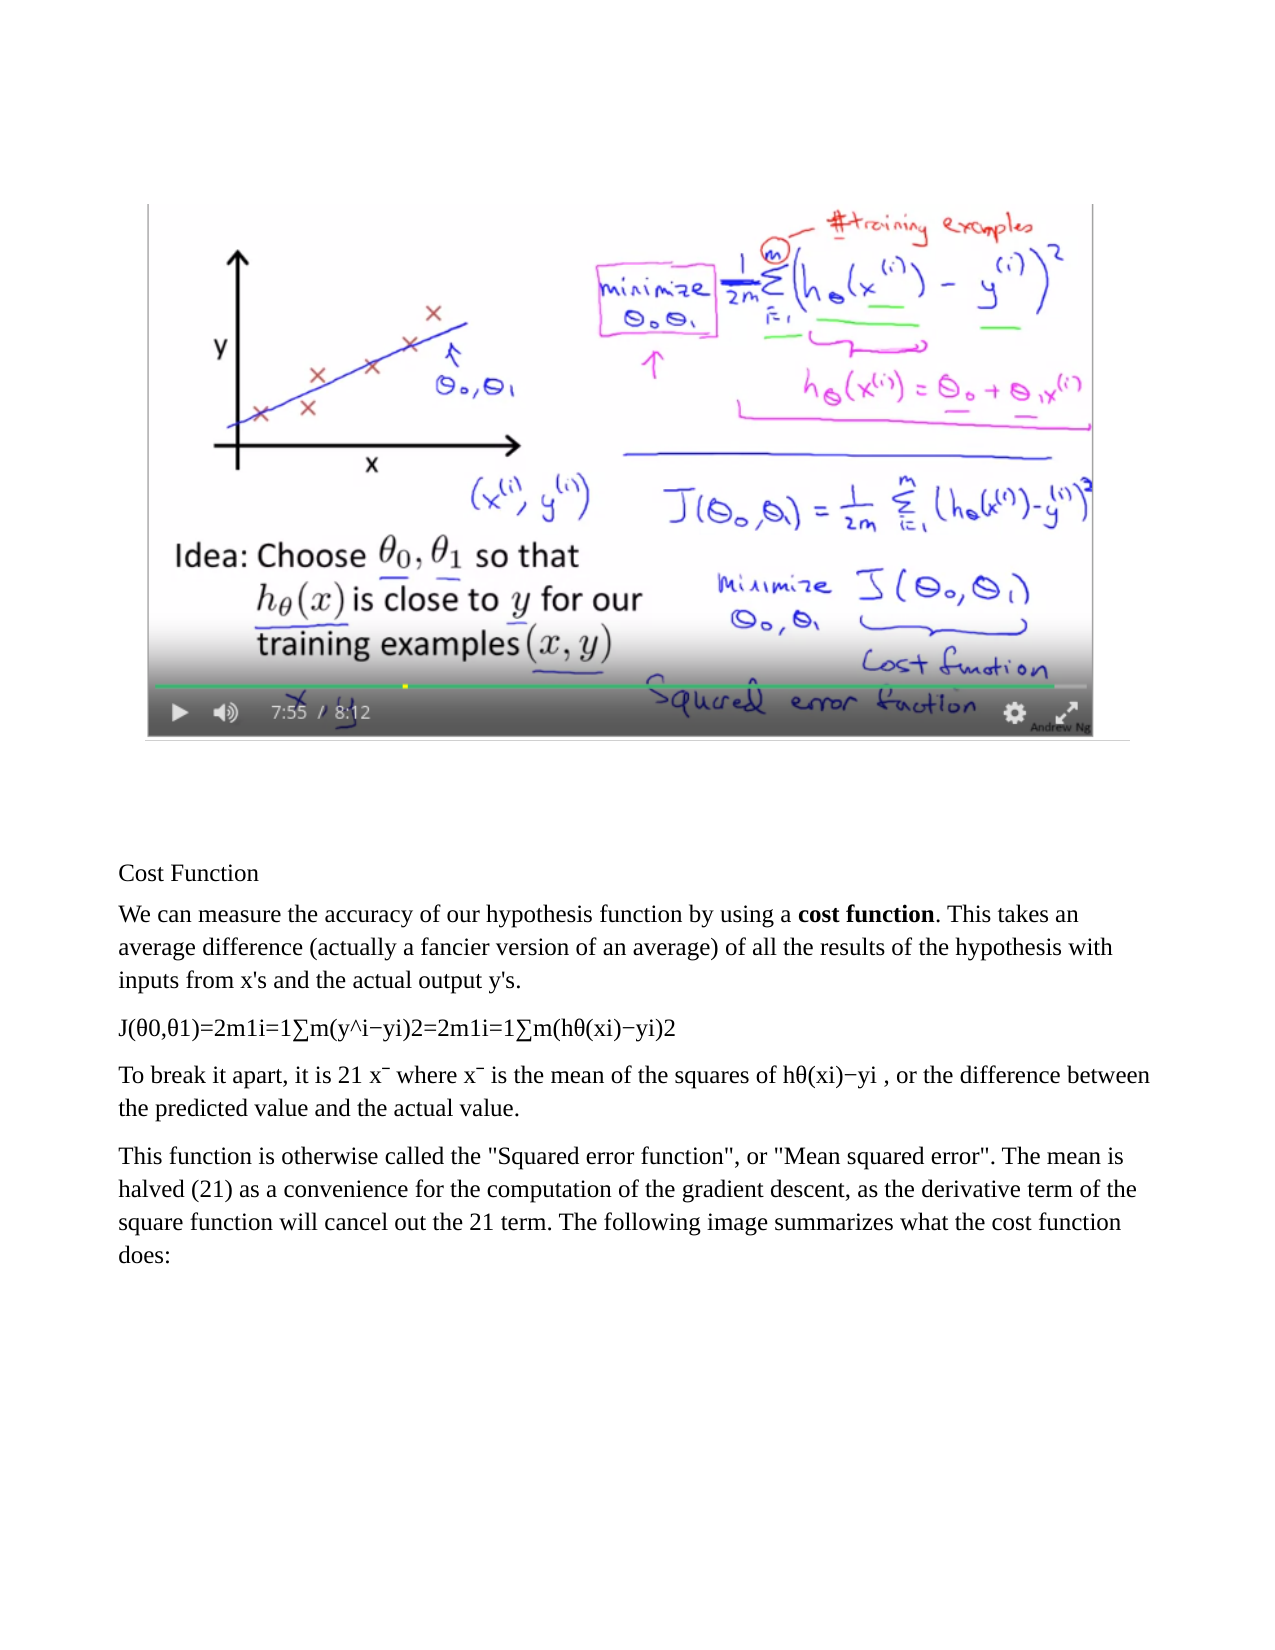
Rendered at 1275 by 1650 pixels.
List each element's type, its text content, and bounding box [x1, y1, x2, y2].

subtitle Cost Function [118, 858, 1157, 886]
text To break it apart, it is 21​ xˉ where xˉ is the mean of the squares of hθ​(xi​)−yi​ , or the difference between the predicted value and the actual value. [118, 1060, 1157, 1122]
text This function is otherwise called the "Squared error function", or "Mean squared error". The mean is halved (21​) as a convenience for the computation of the gradient descent, as the derivative term of the square function will cancel out the 21​ term. The following image summarizes what the cost function does: [118, 1141, 1157, 1269]
text We can measure the accuracy of our hypothesis function by using a cost function. This takes an average difference (actually a fancier version of an average) of all the results of the hypothesis with inputs from x's and the actual output y's. [118, 899, 1157, 994]
picture [145, 204, 1130, 776]
text J(θ0​,θ1​)=2m1​i=1∑m​(y^​i​−yi​)2=2m1​i=1∑m​(hθ​(xi​)−yi​)2 [118, 1013, 1157, 1041]
